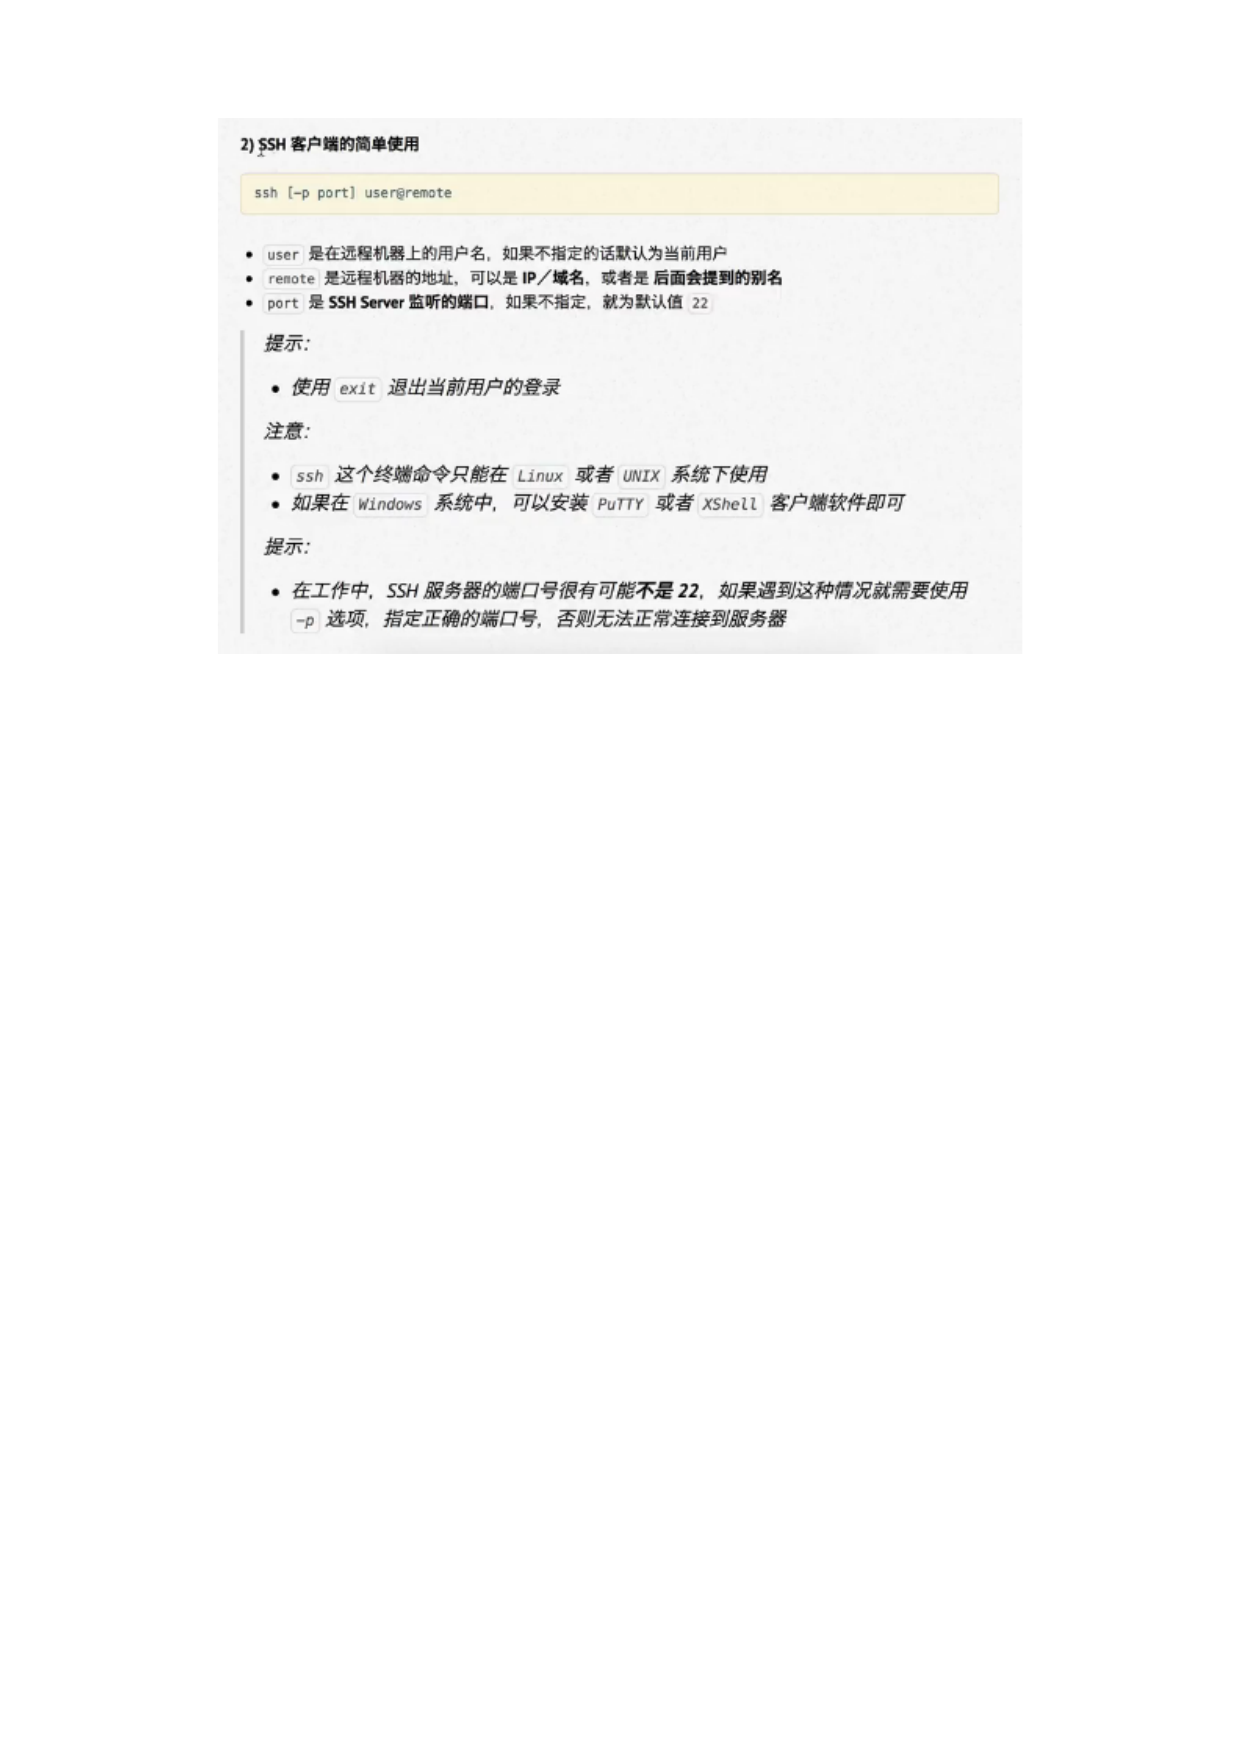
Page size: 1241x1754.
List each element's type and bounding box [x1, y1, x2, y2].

picture [217, 118, 1023, 654]
